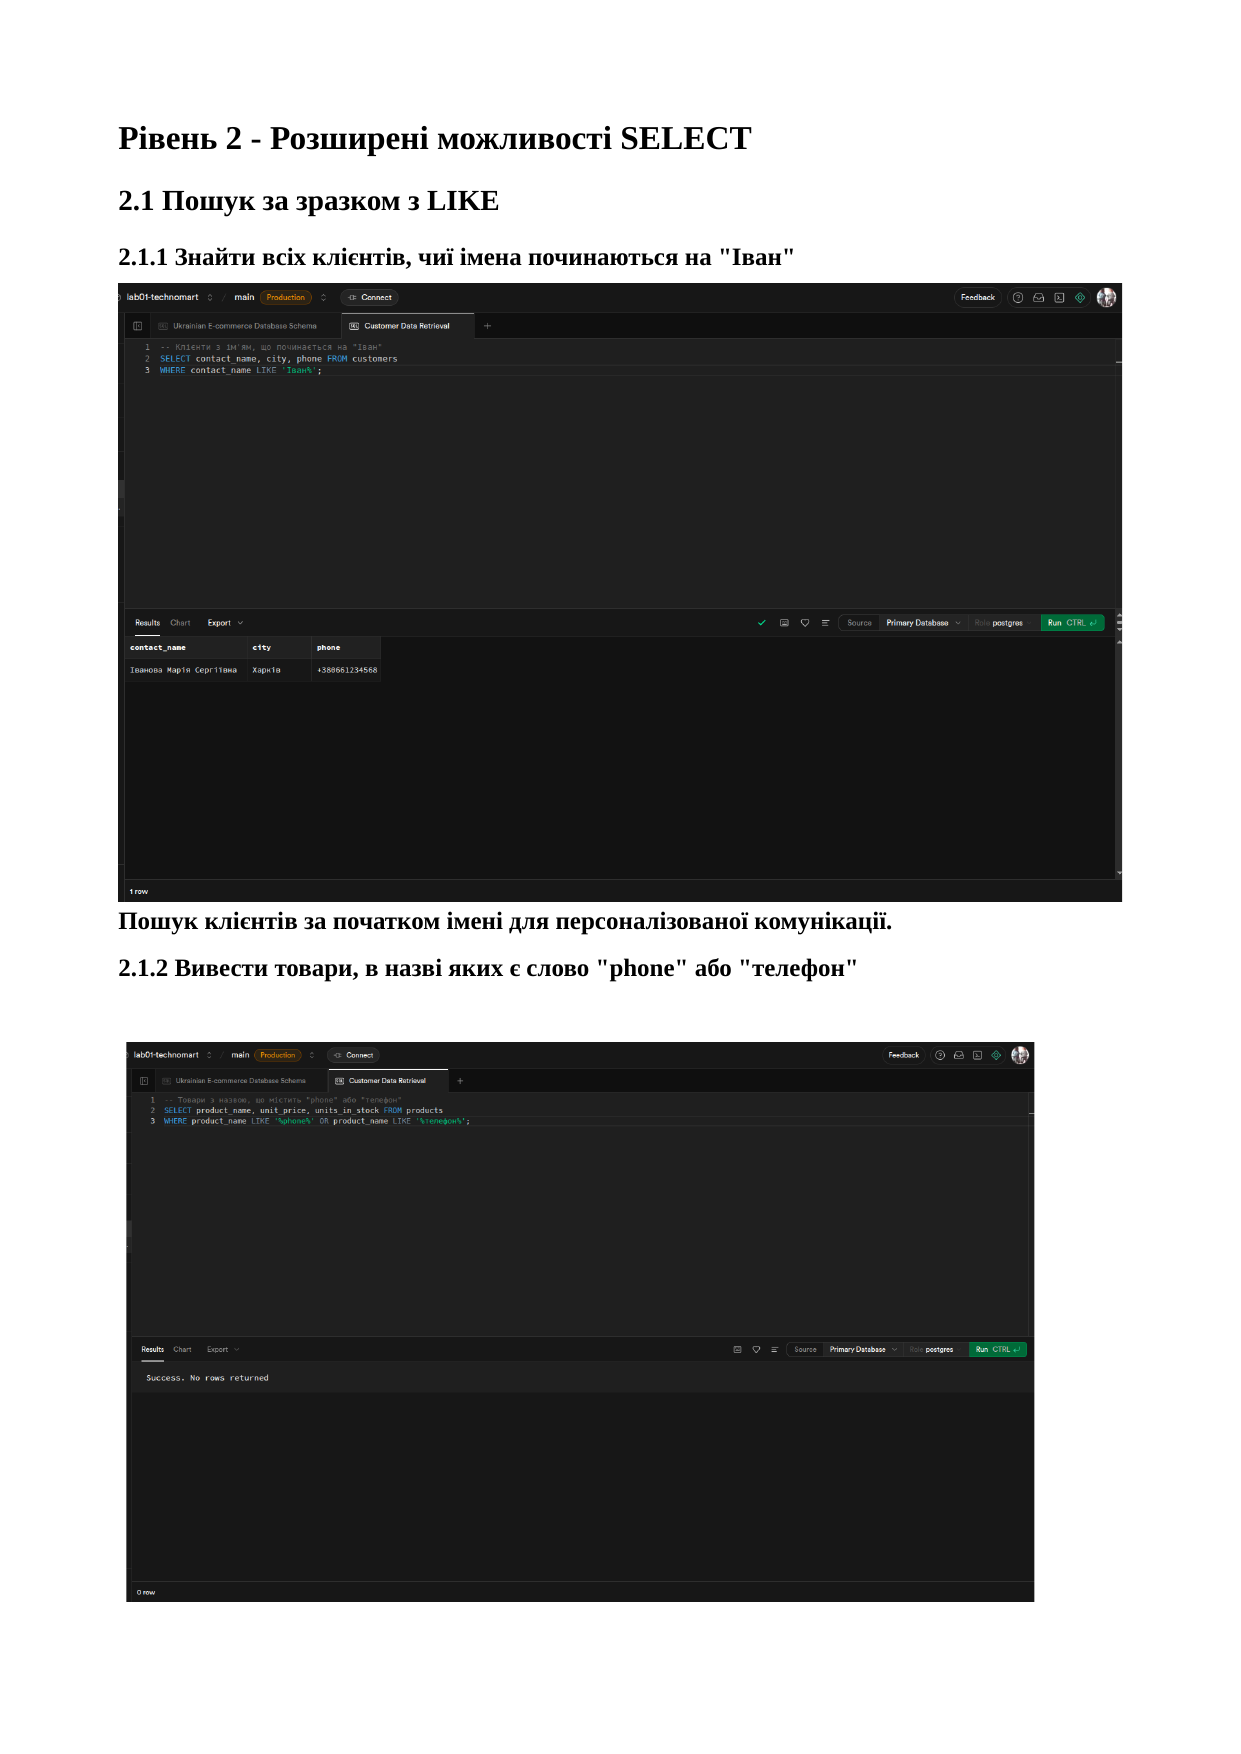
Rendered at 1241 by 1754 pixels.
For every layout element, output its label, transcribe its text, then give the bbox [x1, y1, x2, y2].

picture [118, 283, 1123, 902]
picture [126, 1042, 1035, 1602]
subtitle Рівень 2 - Розширені можливості SELECT [118, 118, 1122, 156]
text 2.1.2 Вивести товари, в назві яких є слово "phone" або "телефон" [118, 953, 1122, 982]
subtitle 2.1.1 Знайти всіх клієнтів, чиї імена починаються на "Іван" [118, 242, 1122, 271]
text Пошук клієнтів за початком імені для персоналізованої комунікації. [118, 902, 1122, 935]
subtitle 2.1 Пошук за зразком з LIKE [118, 183, 1122, 217]
